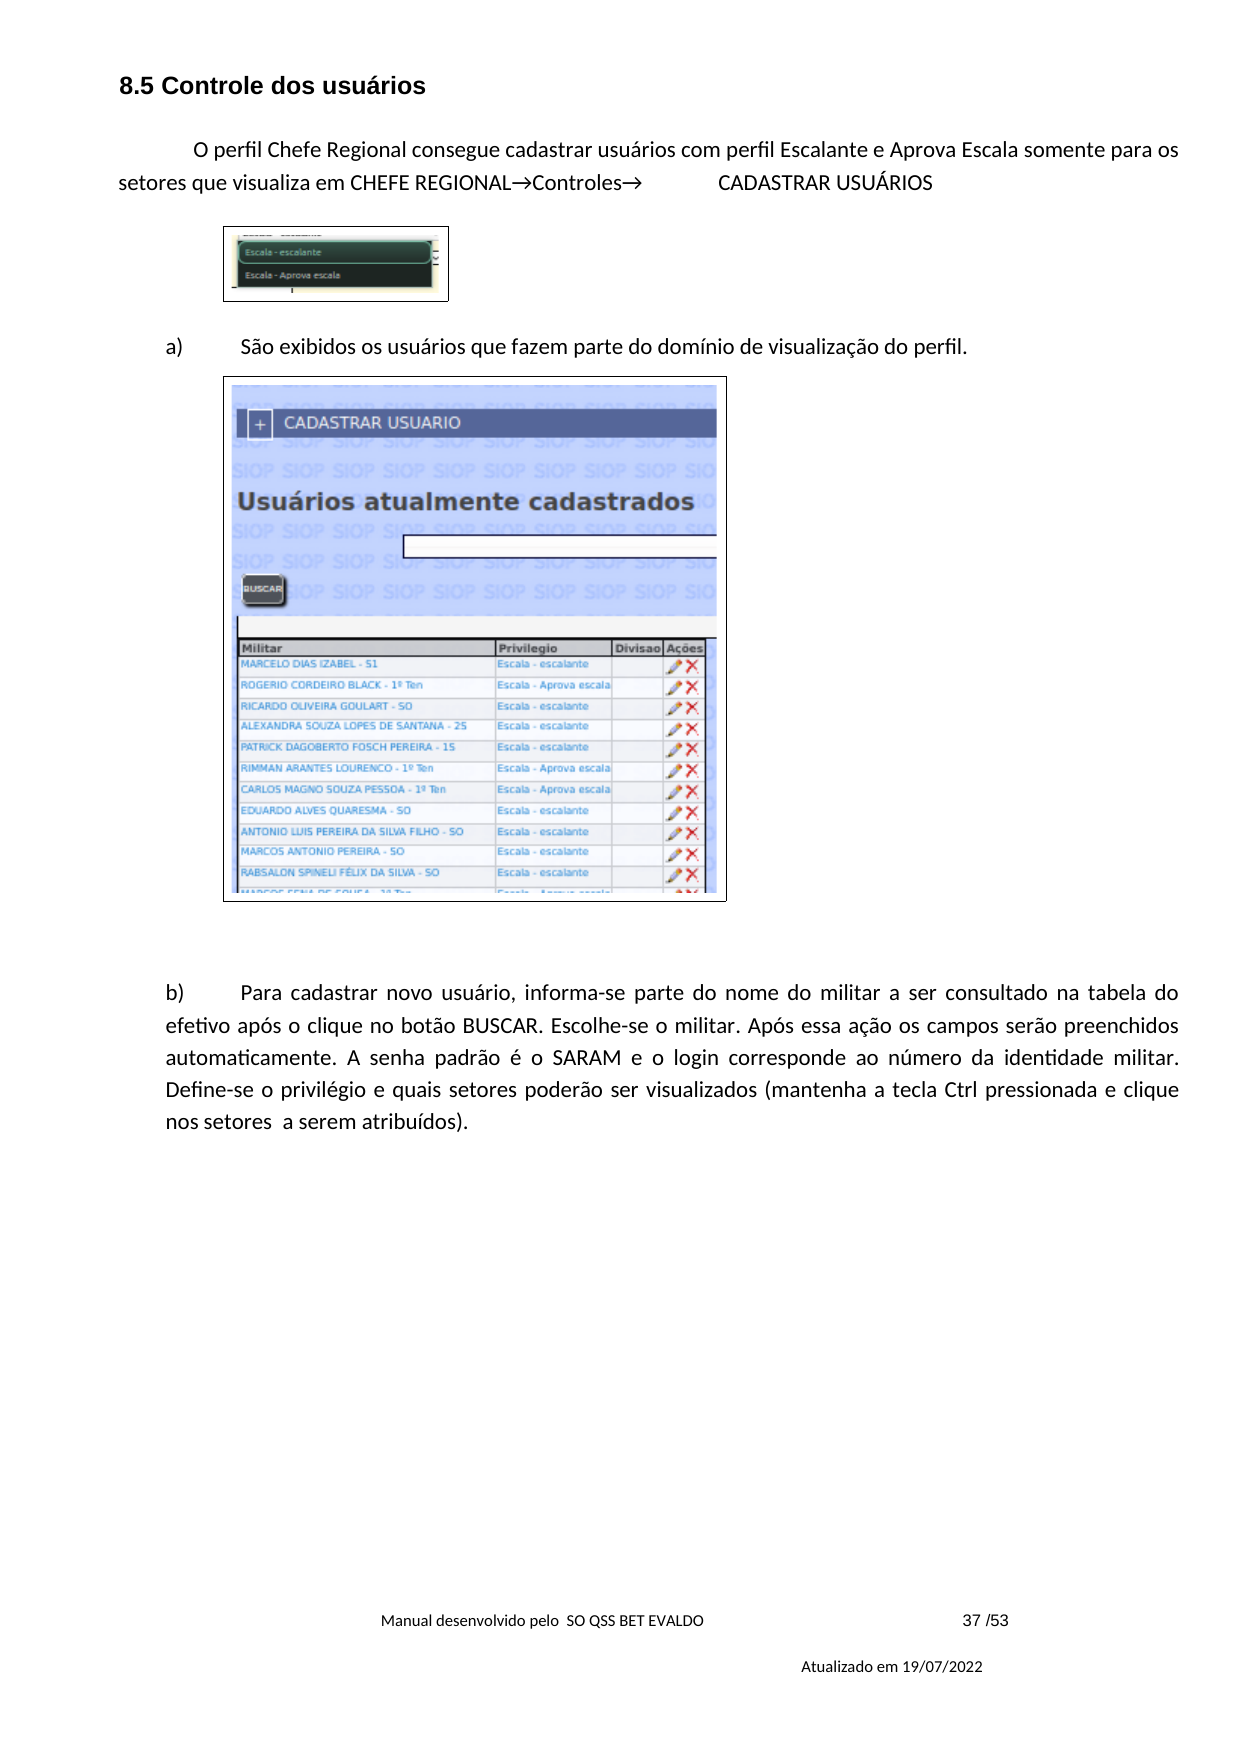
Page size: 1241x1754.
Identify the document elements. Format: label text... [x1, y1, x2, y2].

list São exibidos os usuários que fazem parte do domínio de visualização do perfil. [165, 332, 1181, 360]
subtitle 8.5 Controle dos usuários [118, 71, 1024, 99]
list Para cadastrar novo usuário, informa-se parte do nome do militar a ser consultado na tabela do efetivo após o clique no botão BUSCAR. Escolhe-se o militar. Após essa ação os campos serão preenchidos automaticamente. A senha padrão é o SARAM e o login corresponde ao número da identidade militar. Define-se o privilégio e quais setores poderão ser visualizados (mantenha a tecla Ctrl pressionada e clique nos setores a serem atribuídos). [165, 978, 1181, 1135]
text O perfil Chefe Regional consegue cadastrar usuários com perfil Escalante e Aprova Escala somente para os setores que visualiza em CHEFE REGIONAL→Controles→ CADASTRAR USUÁRIOS [118, 136, 1181, 196]
picture [231, 235, 439, 293]
picture [231, 385, 717, 893]
